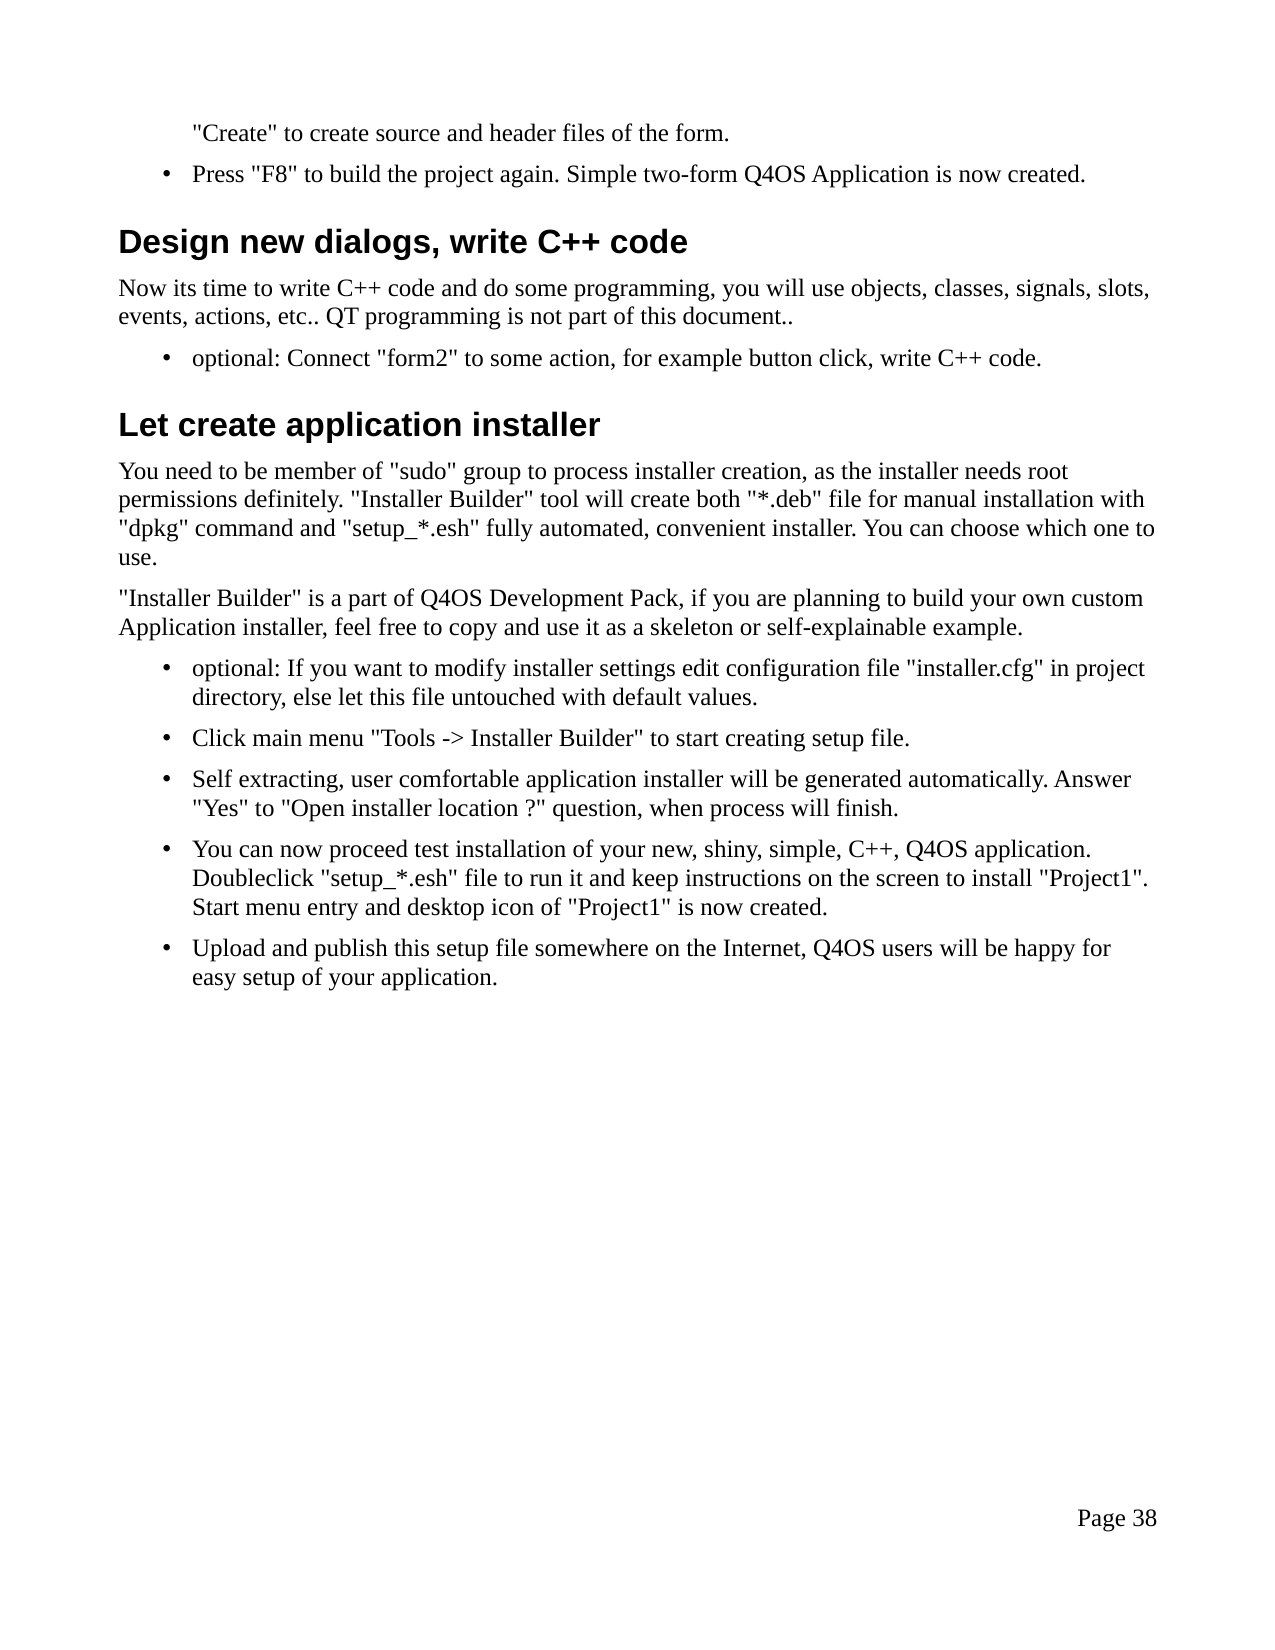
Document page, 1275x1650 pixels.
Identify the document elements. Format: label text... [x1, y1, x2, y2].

list Upload and publish this setup file somewhere on the Internet, Q4OS users will be happy for easy setup of your application. [162, 933, 1157, 991]
list Press "F8" to build the project again. Simple two-form Q4OS Application is now created. [162, 159, 1157, 188]
list Self extracting, user comfortable application installer will be generated automatically. Answer "Yes" to "Open installer location ?" question, when process will finish. [162, 764, 1157, 822]
list "Create" to create source and header files of the form. [162, 118, 1157, 147]
list You can now proceed test installation of your new, shiny, simple, C++, Q4OS application. Doubleclick "setup_*.esh" file to run it and keep instructions on the screen to install "Project1". Start menu entry and desktop icon of "Project1" is now created. [162, 834, 1157, 921]
subtitle Design new dialogs, write C++ code [118, 221, 1157, 260]
list optional: Connect "form2" to some action, for example button click, write C++ code. [162, 343, 1157, 371]
list optional: If you want to modify installer settings edit configuration file "installer.cfg" in project directory, else let this file untouched with default values. [162, 653, 1157, 711]
text "Installer Builder" is a part of Q4OS Development Pack, if you are planning to build your own custom Application installer, feel free to copy and use it as a skeleton or self-explainable example. [118, 583, 1157, 641]
text You need to be member of "sudo" group to process installer creation, as the installer needs root permissions definitely. "Installer Builder" tool will create both "*.deb" file for manual installation with "dpkg" command and "setup_*.esh" fully automated, convenient installer. You can choose which one to use. [118, 456, 1157, 571]
text Now its time to write C++ code and do some programming, you will use objects, classes, signals, slots, events, actions, etc.. QT programming is not part of this document.. [118, 273, 1157, 330]
subtitle Let create application installer [118, 405, 1157, 443]
list Click main menu "Tools -> Installer Builder" to start creating setup file. [162, 723, 1157, 752]
